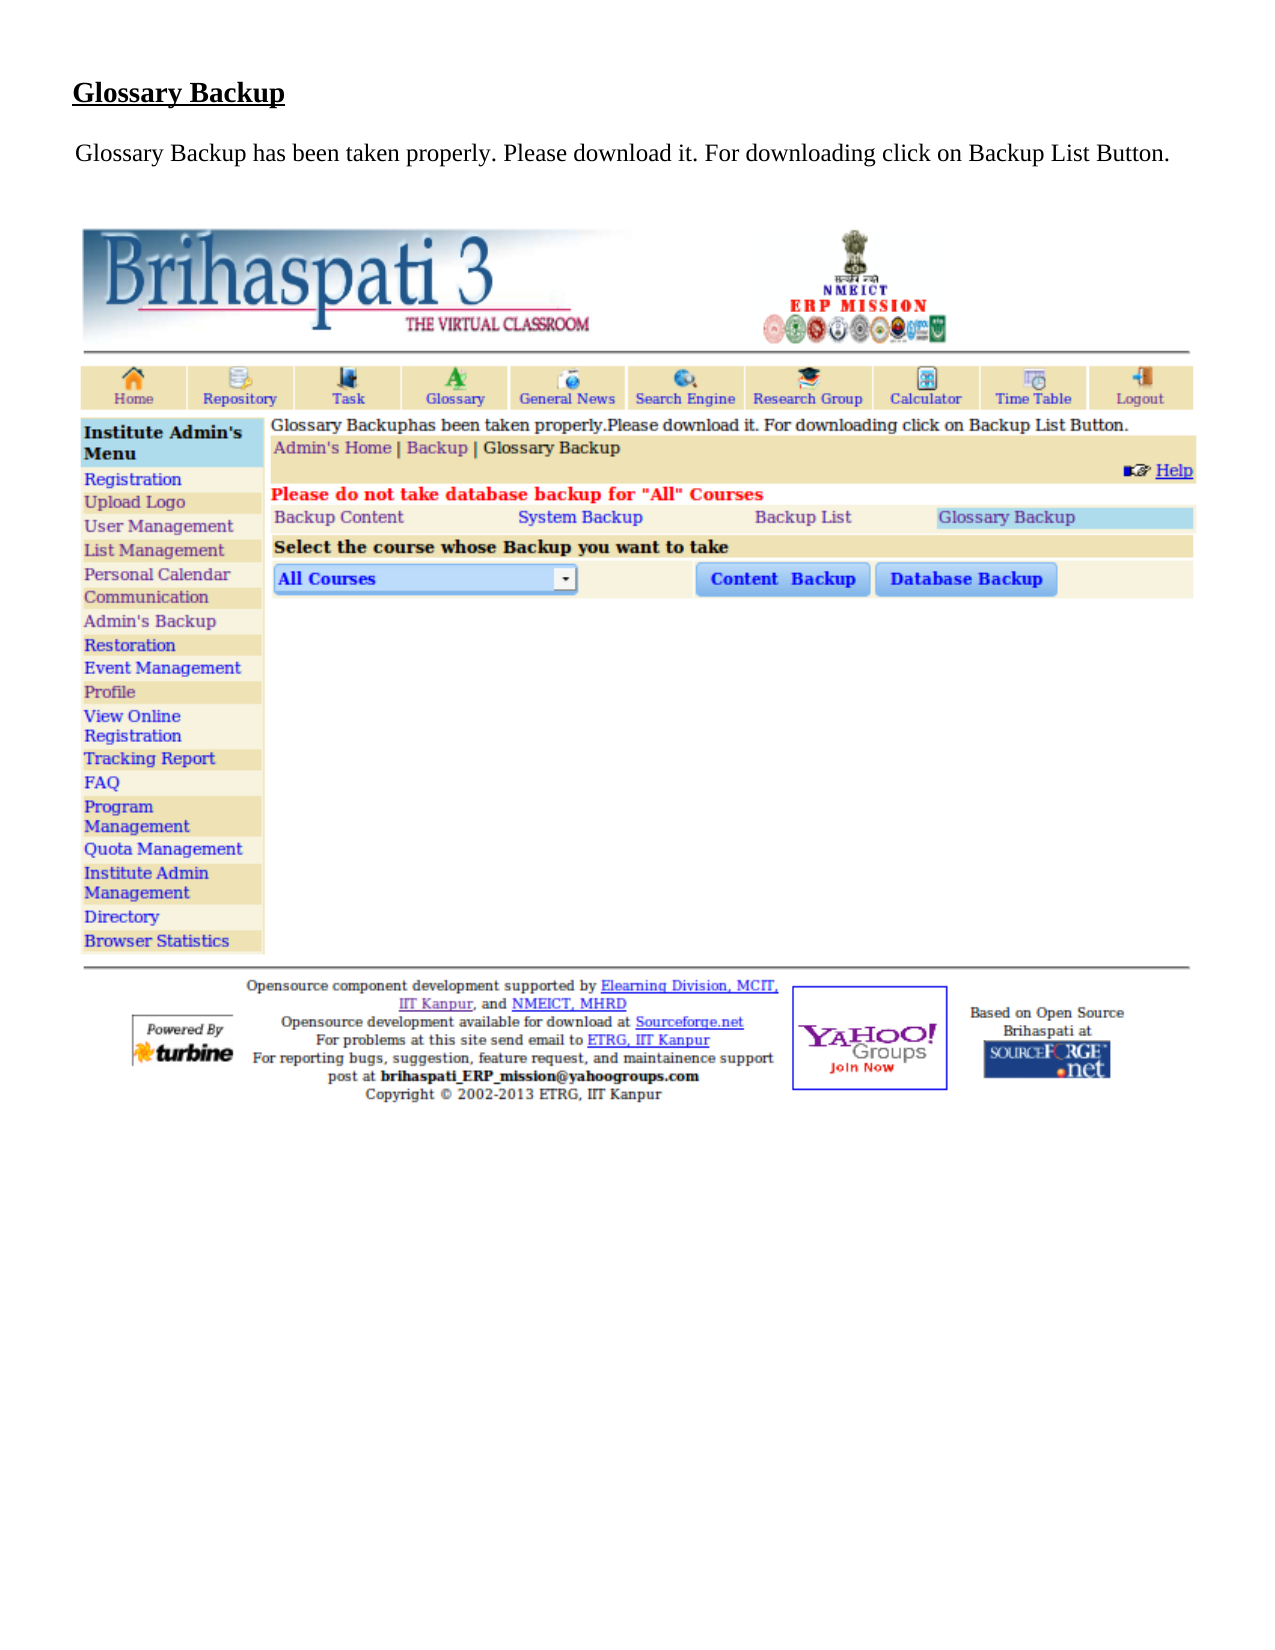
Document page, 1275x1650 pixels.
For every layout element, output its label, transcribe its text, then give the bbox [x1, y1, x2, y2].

text Glossary Backup has been taken properly. Please download it. For downloading click on Backup List Button. [75, 138, 1200, 166]
picture [75, 223, 1200, 1116]
text Glossary Backup [72, 75, 1200, 108]
